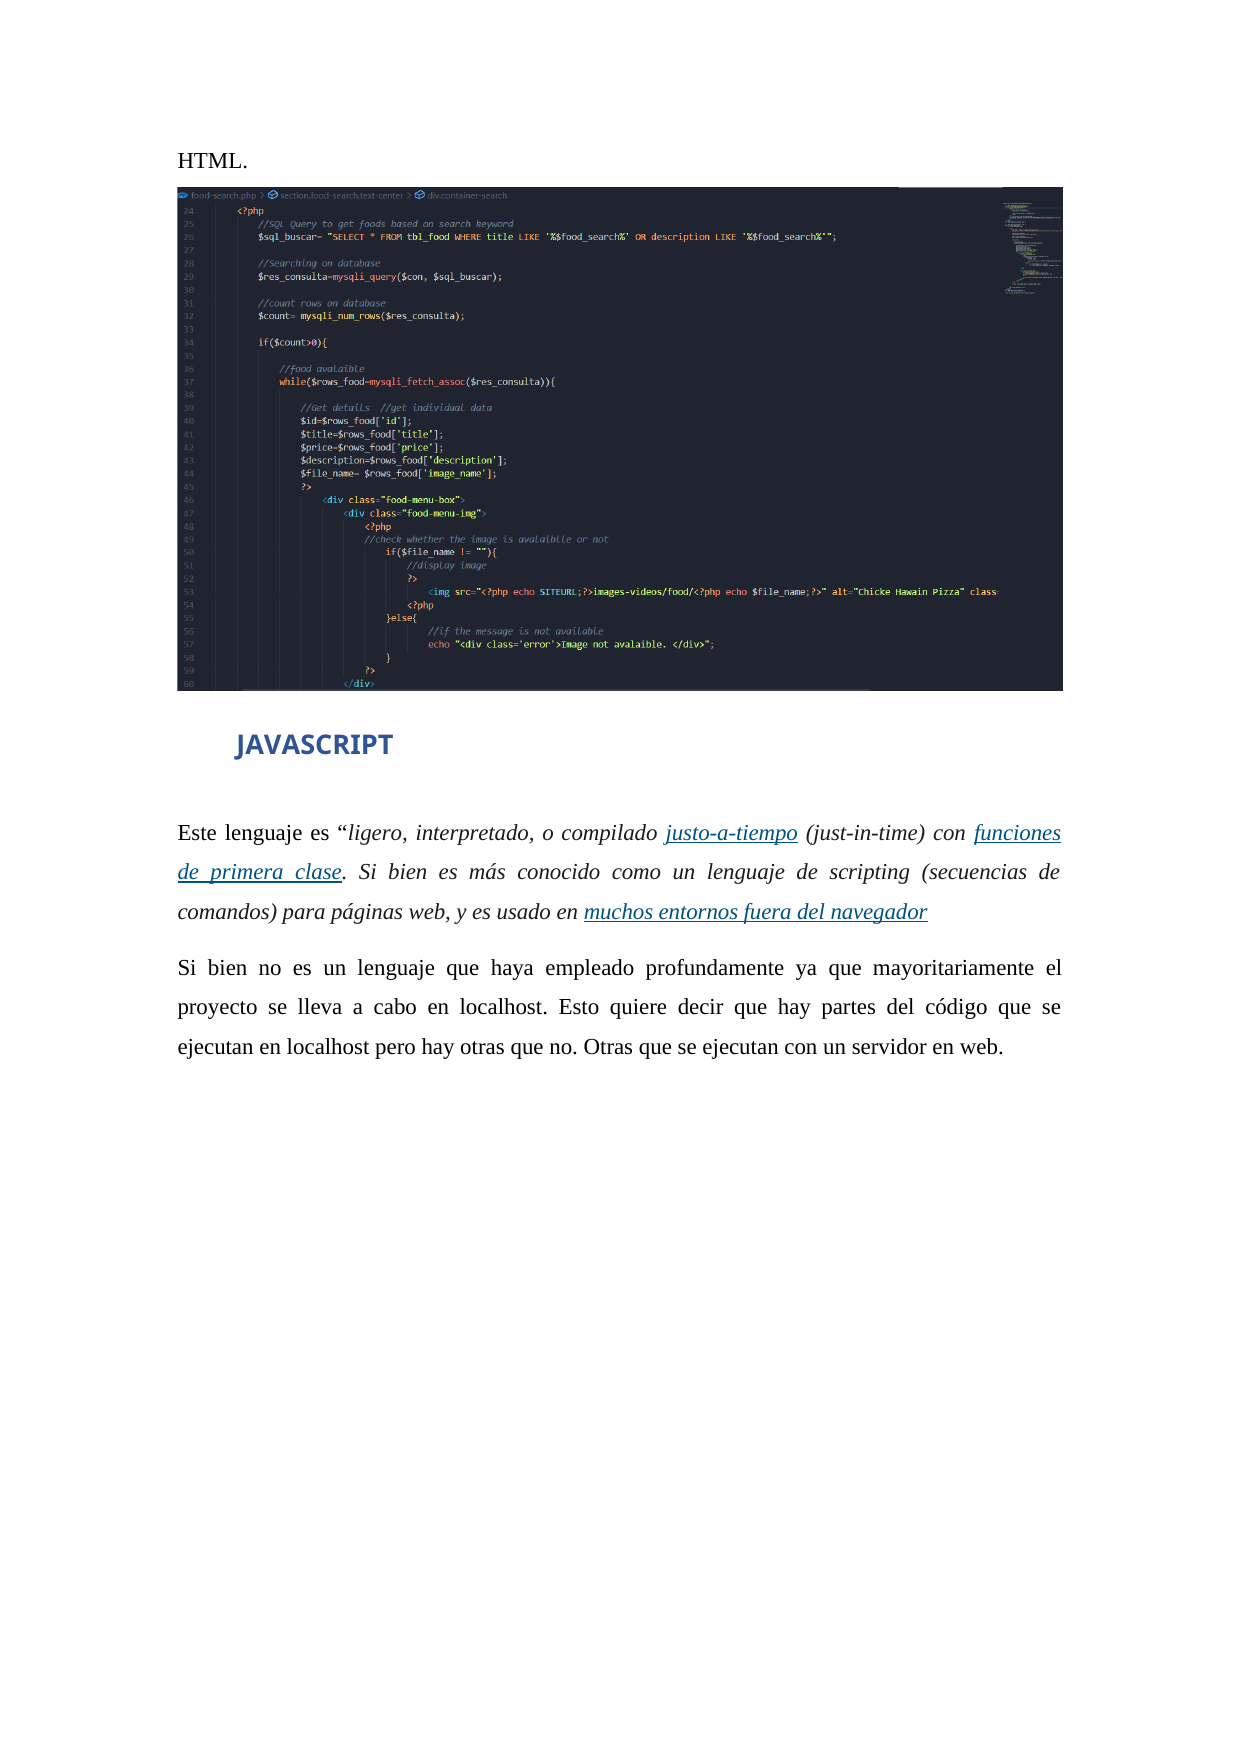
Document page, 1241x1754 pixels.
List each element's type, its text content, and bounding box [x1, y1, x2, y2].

text HTML. [177, 148, 1063, 187]
text Si bien no es un lenguaje que haya empleado profundamente ya que mayoritariamente el proyecto se lleva a cabo en localhost. Esto quiere decir que hay partes del código que se ejecutan en localhost pero hay otras que no. Otras que se ejecutan con un servidor en web. [177, 954, 1063, 1059]
subtitle JAVASCRIPT [236, 725, 1063, 762]
text Este lenguaje es “ligero, interpretado, o compilado justo-a-tiempo (just-in-time) con funciones de primera clase. Si bien es más conocido como un lenguaje de scripting (secuencias de comandos) para páginas web, y es usado en muchos entornos fuera del navegador [177, 819, 1063, 924]
